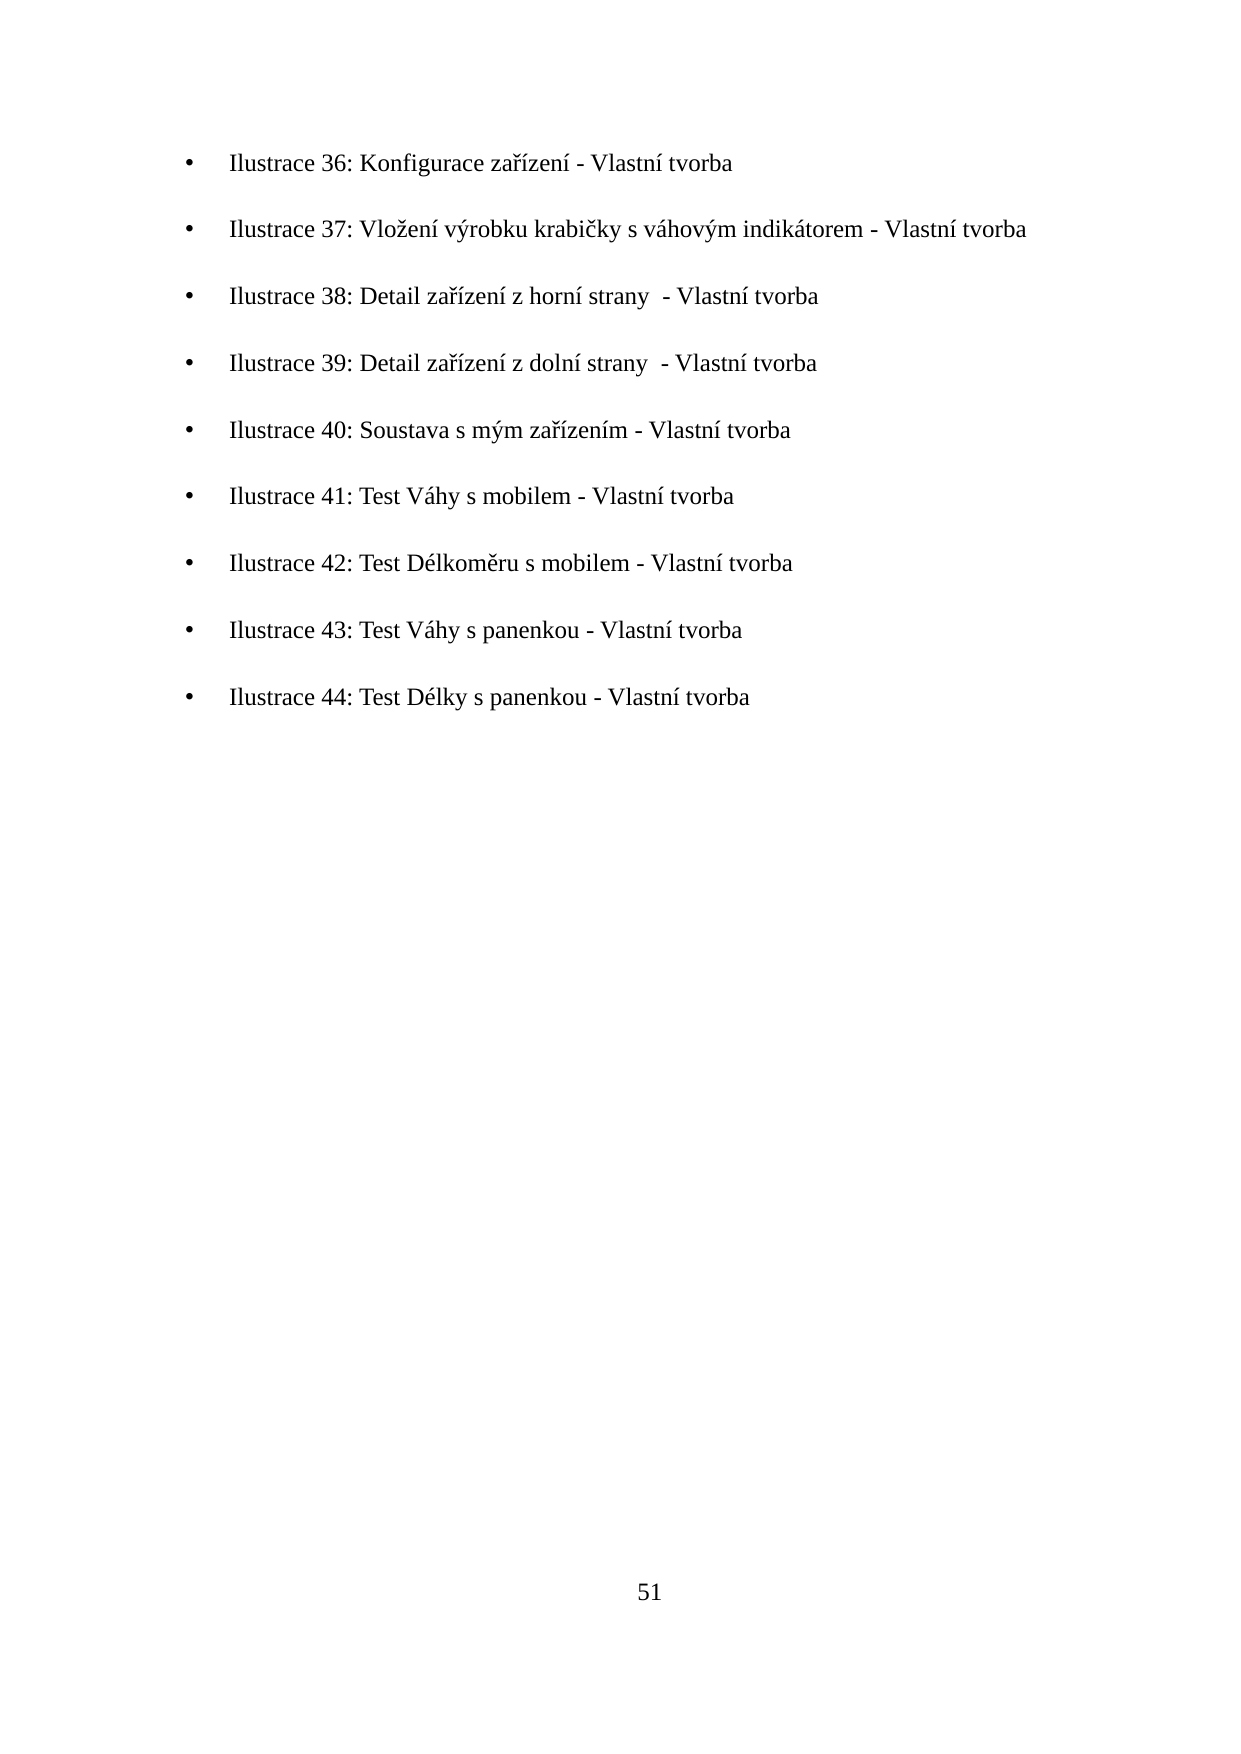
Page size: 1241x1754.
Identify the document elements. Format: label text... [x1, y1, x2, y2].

list Ilustrace 43: Test Váhy s panenkou - Vlastní tvorba [185, 615, 1093, 644]
list Ilustrace 36: Konfigurace zařízení - Vlastní tvorba [185, 148, 1093, 176]
list Ilustrace 39: Detail zařízení z dolní strany - Vlastní tvorba [185, 348, 1093, 377]
list Ilustrace 44: Test Délky s panenkou - Vlastní tvorba [185, 682, 1093, 711]
list Ilustrace 38: Detail zařízení z horní strany - Vlastní tvorba [185, 281, 1093, 310]
list Ilustrace 41: Test Váhy s mobilem - Vlastní tvorba [185, 481, 1093, 510]
list Ilustrace 40: Soustava s mým zařízením - Vlastní tvorba [185, 415, 1093, 443]
list Ilustrace 42: Test Délkoměru s mobilem - Vlastní tvorba [185, 548, 1093, 577]
list Ilustrace 37: Vložení výrobku krabičky s váhovým indikátorem - Vlastní tvorba [185, 214, 1093, 243]
